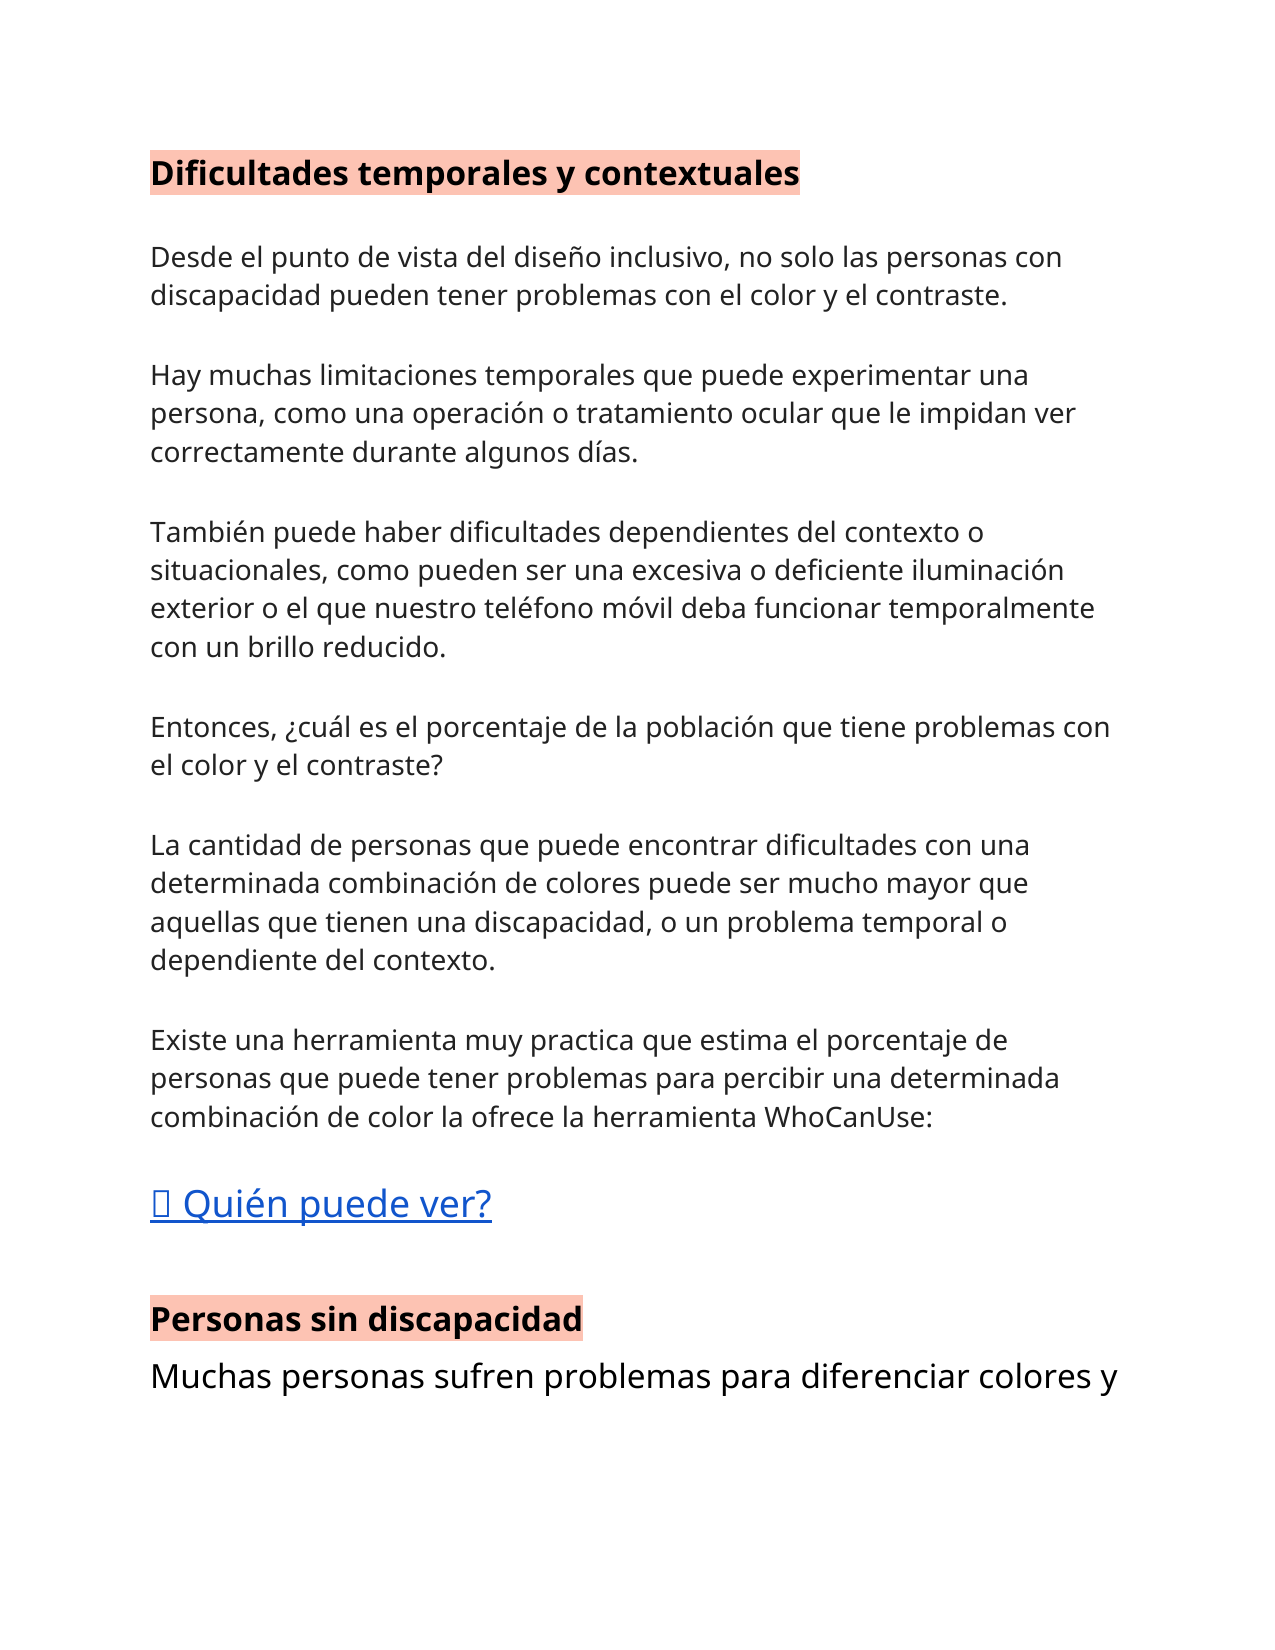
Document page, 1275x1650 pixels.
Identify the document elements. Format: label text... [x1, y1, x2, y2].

text Existe una herramienta muy practica que estima el porcentaje de personas que puede tener problemas para percibir una determinada combinación de color la ofrece la herramienta WhoCanUse: [150, 1020, 1125, 1135]
text Entonces, ¿cuál es el porcentaje de la población que tiene problemas con el color y el contraste? [150, 707, 1125, 784]
subtitle Dificultades temporales y contextuales [800, 150, 1125, 195]
text La cantidad de personas que puede encontrar dificultades con una determinada combinación de colores puede ser mucho mayor que aquellas que tienen una discapacidad, o un problema temporal o dependiente del contexto. [150, 825, 1125, 979]
subtitle Personas sin discapacidad [583, 1295, 1125, 1341]
text Desde el punto de vista del diseño inclusivo, no solo las personas con discapacidad pueden tener problemas con el color y el contraste. [150, 237, 1125, 314]
text Muchas personas sufren problemas para diferenciar colores y [150, 1353, 1125, 1399]
text Hay muchas limitaciones temporales que puede experimentar una persona, como una operación o tratamiento ocular que le impidan ver correctamente durante algunos días. [150, 355, 1125, 470]
text 🔗 Quién puede ver? [150, 1177, 1125, 1228]
text También puede haber dificultades dependientes del contexto o situacionales, como pueden ser una excesiva o deficiente iluminación exterior o el que nuestro teléfono móvil deba funcionar temporalmente con un brillo reducido. [150, 512, 1125, 665]
